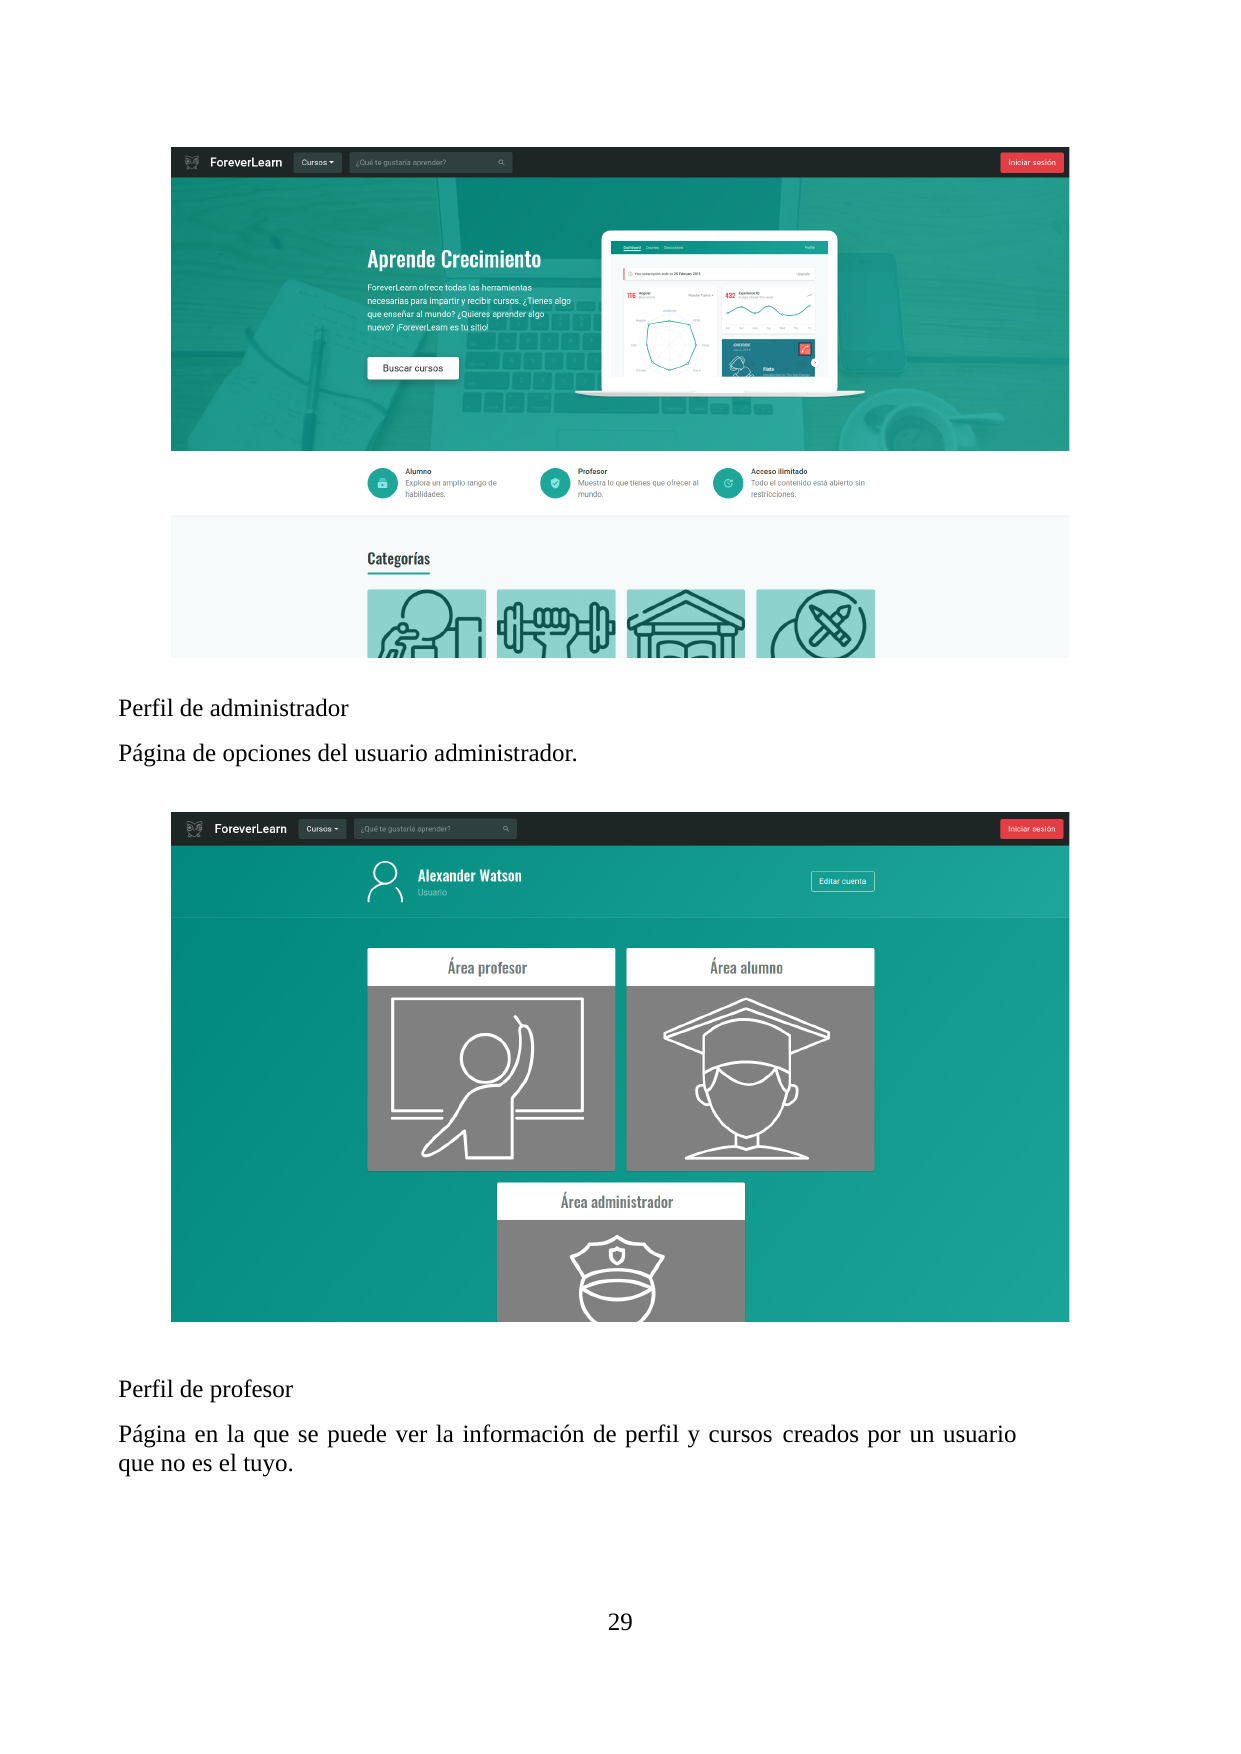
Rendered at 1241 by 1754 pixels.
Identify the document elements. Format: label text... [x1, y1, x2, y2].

text Perfil de profesor [118, 1374, 1017, 1403]
text Perfil de administrador [118, 693, 1017, 721]
text Página en la que se puede ver la información de perfil y cursos creados por un usuario que no es el tuyo. [118, 1419, 1017, 1477]
picture [171, 812, 1070, 1322]
picture [171, 147, 1070, 658]
text Página de opciones del usuario administrador. [118, 738, 1017, 767]
